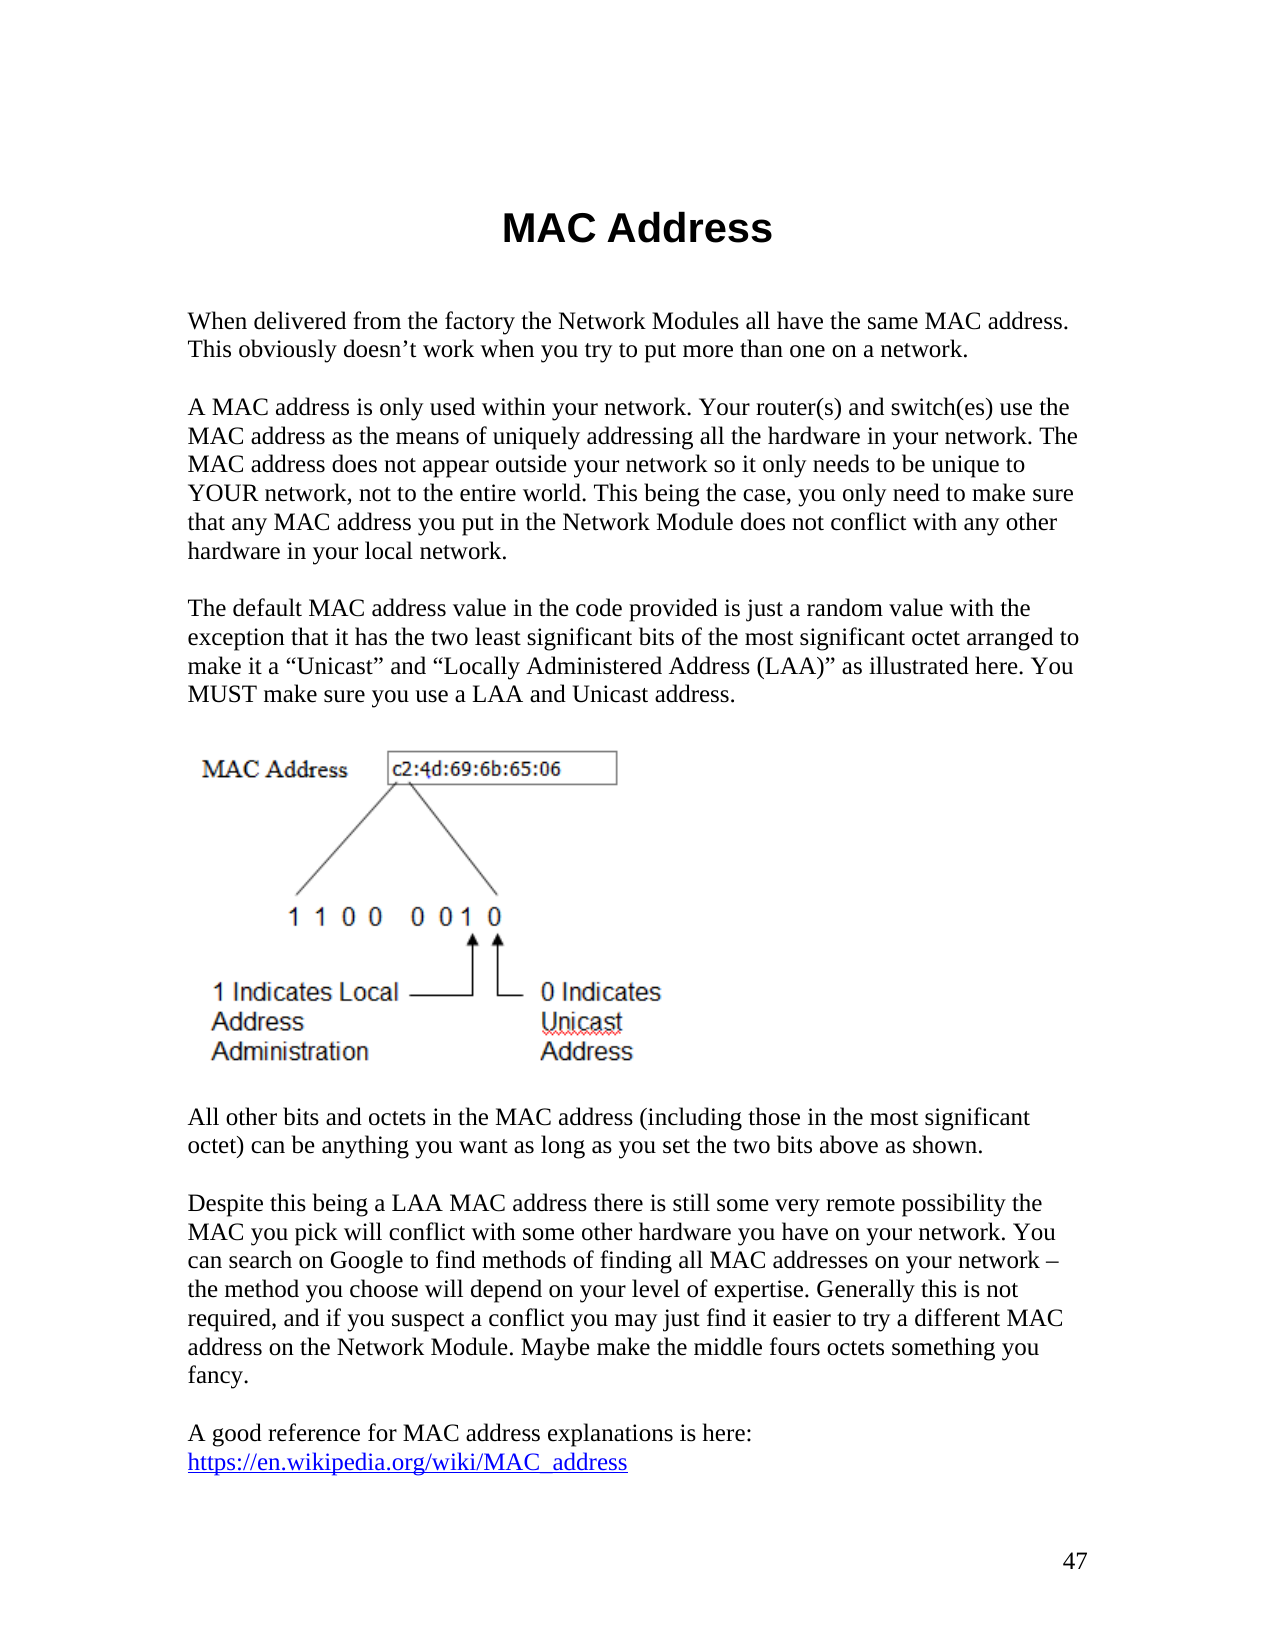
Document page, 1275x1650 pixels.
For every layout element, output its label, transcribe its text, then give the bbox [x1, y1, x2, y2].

text The default MAC address value in the code provided is just a random value with the exception that it has the two least significant bits of the most significant octet arranged to make it a “Unicast” and “Locally Administered Address (LAA)” as illustrated here. You MUST make sure you use a LAA and Unicast address. [187, 593, 1087, 708]
text A MAC address is only used within your network. Your router(s) and switch(es) use the MAC address as the means of uniquely addressing all the hardware in your network. The MAC address does not appear outside your network so it only needs to be unique to YOUR network, not to the entire world. This being the case, you only need to make sure that any MAC address you put in the Network Module does not conflict with any other hardware in your local network. [187, 392, 1087, 564]
text https://en.wikipedia.org/wiki/MAC_address [187, 1447, 1087, 1476]
text A good reference for MAC address explanations is here: [187, 1418, 1087, 1447]
subtitle MAC Address [187, 204, 1087, 252]
text All other bits and octets in the MAC address (including those in the most significant octet) can be anything you want as long as you set the two bits above as shown. [187, 1102, 1087, 1159]
picture [187, 737, 682, 1073]
text Despite this being a LAA MAC address there is still some very remote possibility the MAC you pick will conflict with some other hardware you have on your network. You can search on Google to find methods of finding all MAC addresses on your network – the method you choose will depend on your level of expertise. Generally this is not required, and if you suspect a conflict you may just find it easier to try a different MAC address on the Network Module. Maybe make the middle fours octets something you fancy. [187, 1188, 1087, 1389]
text When delivered from the factory the Network Modules all have the same MAC address. This obviously doesn’t work when you try to put more than one on a network. [187, 306, 1087, 363]
